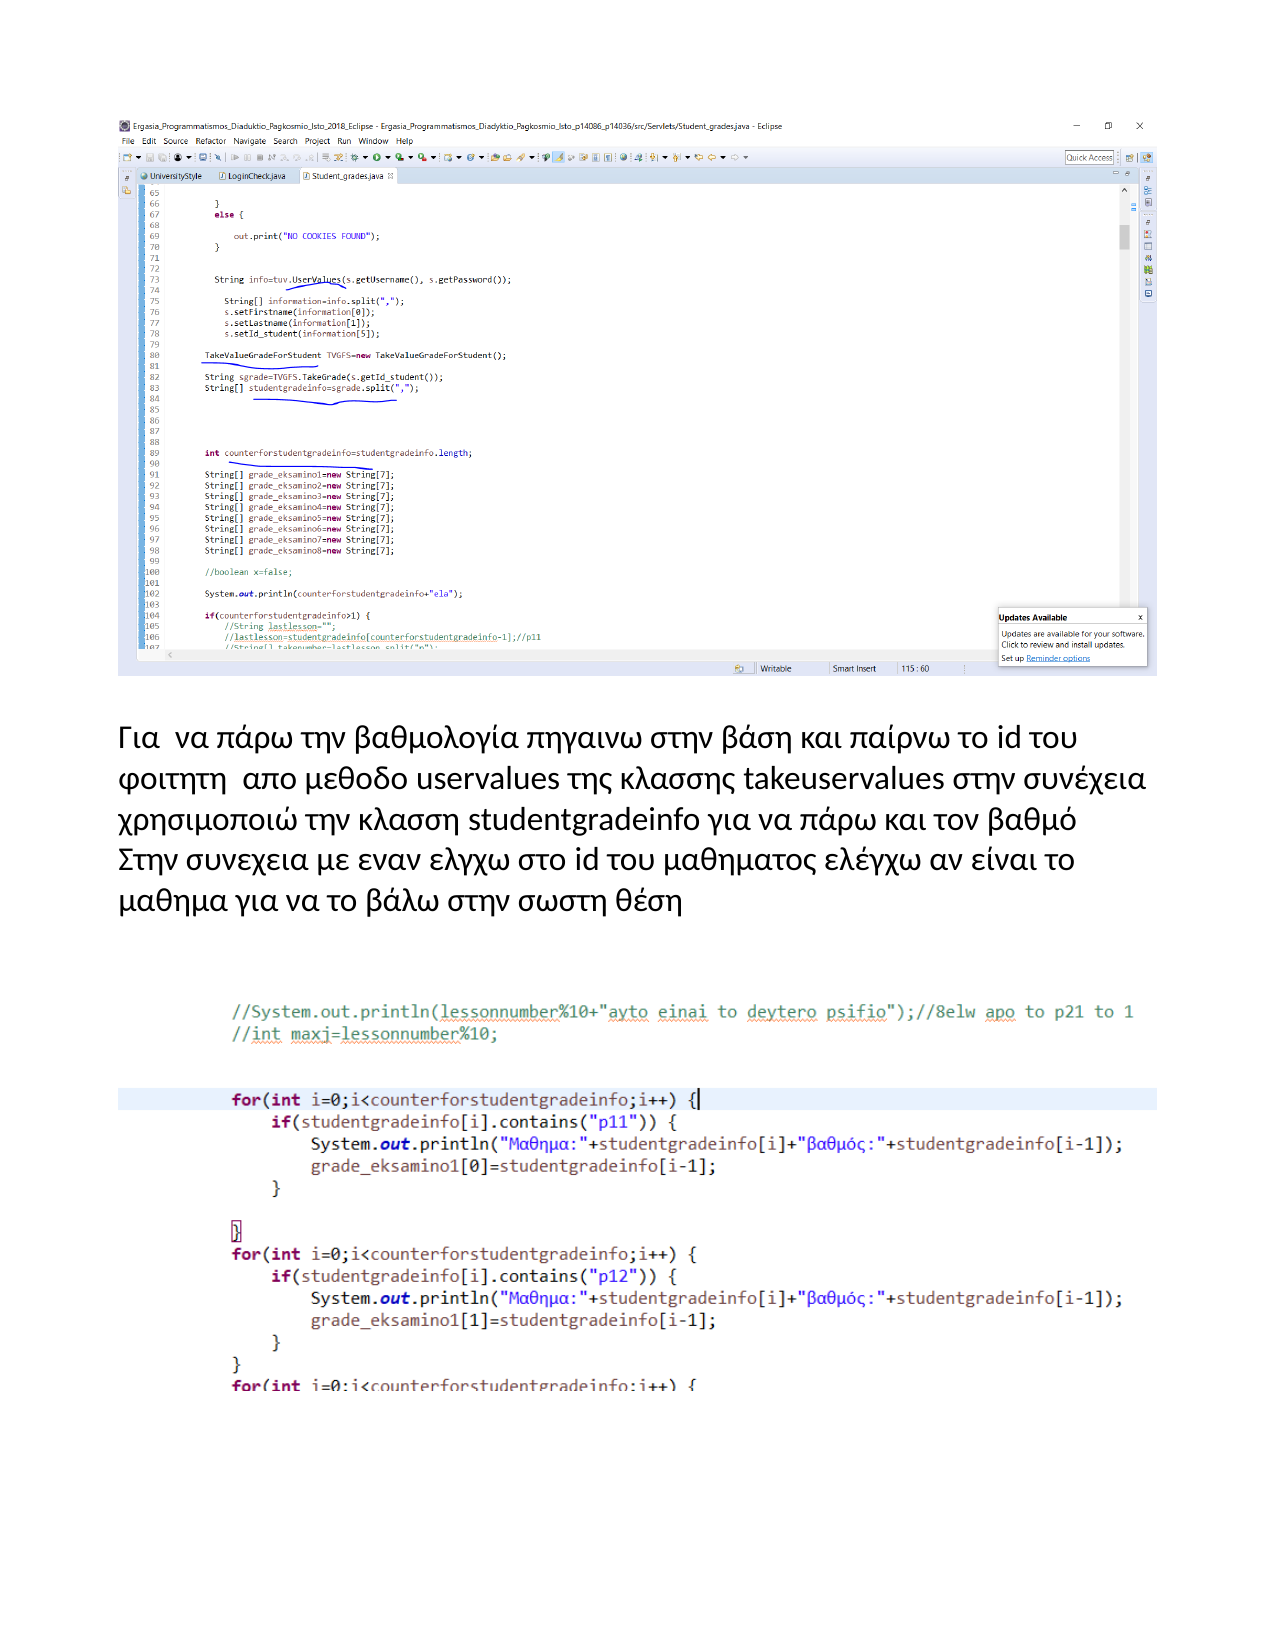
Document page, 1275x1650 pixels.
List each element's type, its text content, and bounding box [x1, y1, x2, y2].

picture [118, 1001, 1157, 1391]
text χρησιμοποιώ την κλασση studentgradeinfo για να πάρω και τον βαθμό [118, 797, 1157, 838]
text Για να πάρω την βαθμολογία πηγαινω στην βάση και παίρνω το id του φοιτητη απο μεθοδο uservalues της κλασσης takeuservalues στην συνέχεια [118, 716, 1157, 797]
picture [118, 118, 1157, 676]
text Στην συνεχεια με εναν ελγχω στο id του μαθηματος ελέγχω αν είναι το μαθημα για να το βάλω στην σωστη θέση [118, 838, 1157, 920]
